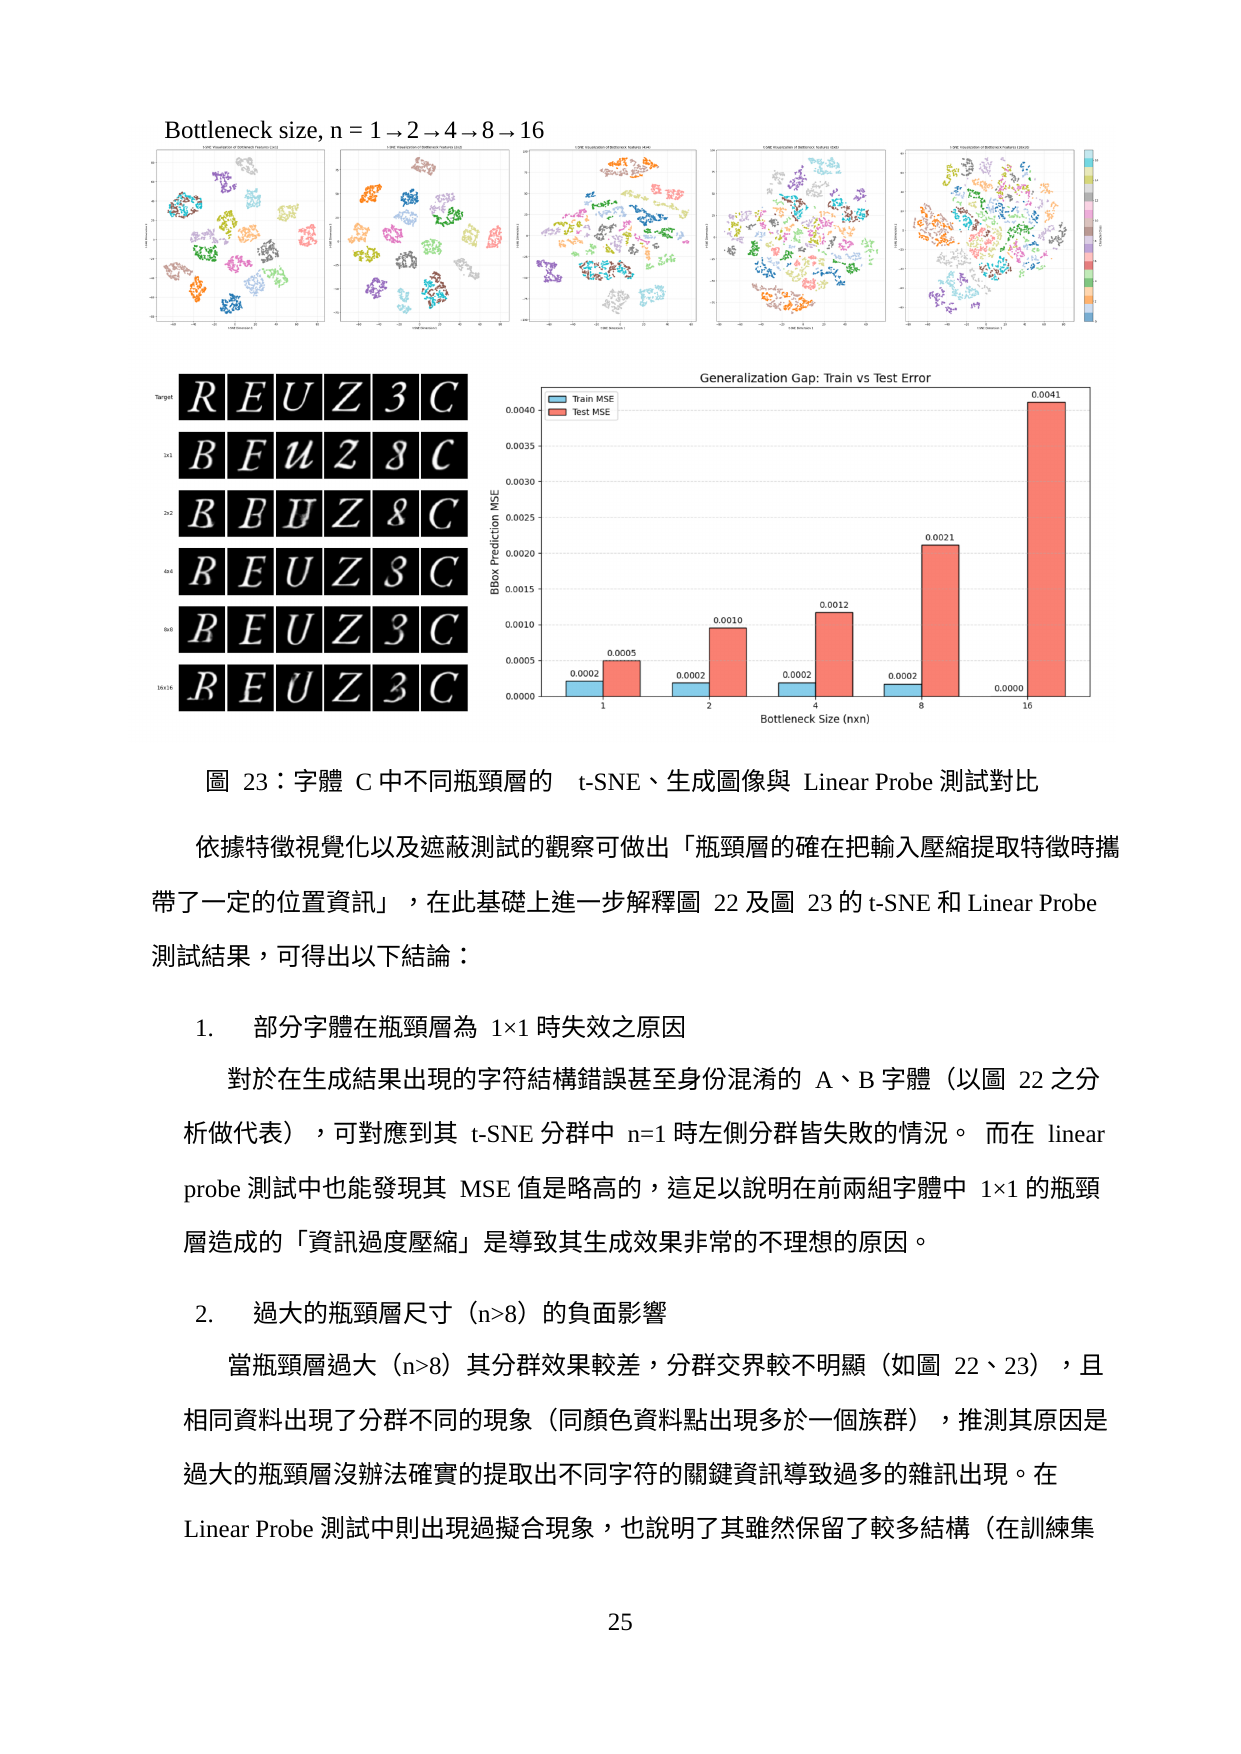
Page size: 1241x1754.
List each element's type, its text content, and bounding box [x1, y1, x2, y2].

picture [484, 130, 490, 137]
subtitle 過大的瓶頸層尺寸（n>8）的負面影響 [165, 1293, 1122, 1329]
text 對於在生成結果出現的字符結構錯誤甚至身份混淆的 A、B 字體（以圖 22 之分析做代表），可對應到其 t-SNE 分群中 n=1 時左側分群皆失敗的情況。 而在 linear probe 測試中也能發現其 MSE 值是略高的，這足以說明在前兩組字體中 1×1 的瓶頸層造成的「資訊過度壓縮」是導致其生成效果非常的不理想的原因。 [184, 1059, 1122, 1259]
picture [169, 130, 177, 137]
text 當瓶頸層過大（n>8）其分群效果較差，分群交界較不明顯（如圖 22、23），且相同資料出現了分群不同的現象（同顏色資料點出現多於一個族群），推測其原因是過大的瓶頸層沒辦法確實的提取出不同字符的關鍵資訊導致過多的雜訊出現。在 Linear Probe 測試中則出現過擬合現象，也說明了其雖然保留了較多結構（在訓練集 [184, 1346, 1122, 1545]
text 依據特徵視覺化以及遮蔽測試的觀察可做出「瓶頸層的確在把輸入壓縮提取特徵時攜帶了一定的位置資訊」，在此基礎上進一步解釋圖 22 及圖 23 的t-SNE 和Linear Probe 測試結果，可得出以下結論： [151, 828, 1122, 973]
table_cell [118, 118, 1122, 803]
subtitle 部分字體在瓶頸層為 1×1 時失效之原因 [165, 1007, 1122, 1043]
picture [204, 125, 209, 137]
picture [128, 125, 1117, 743]
